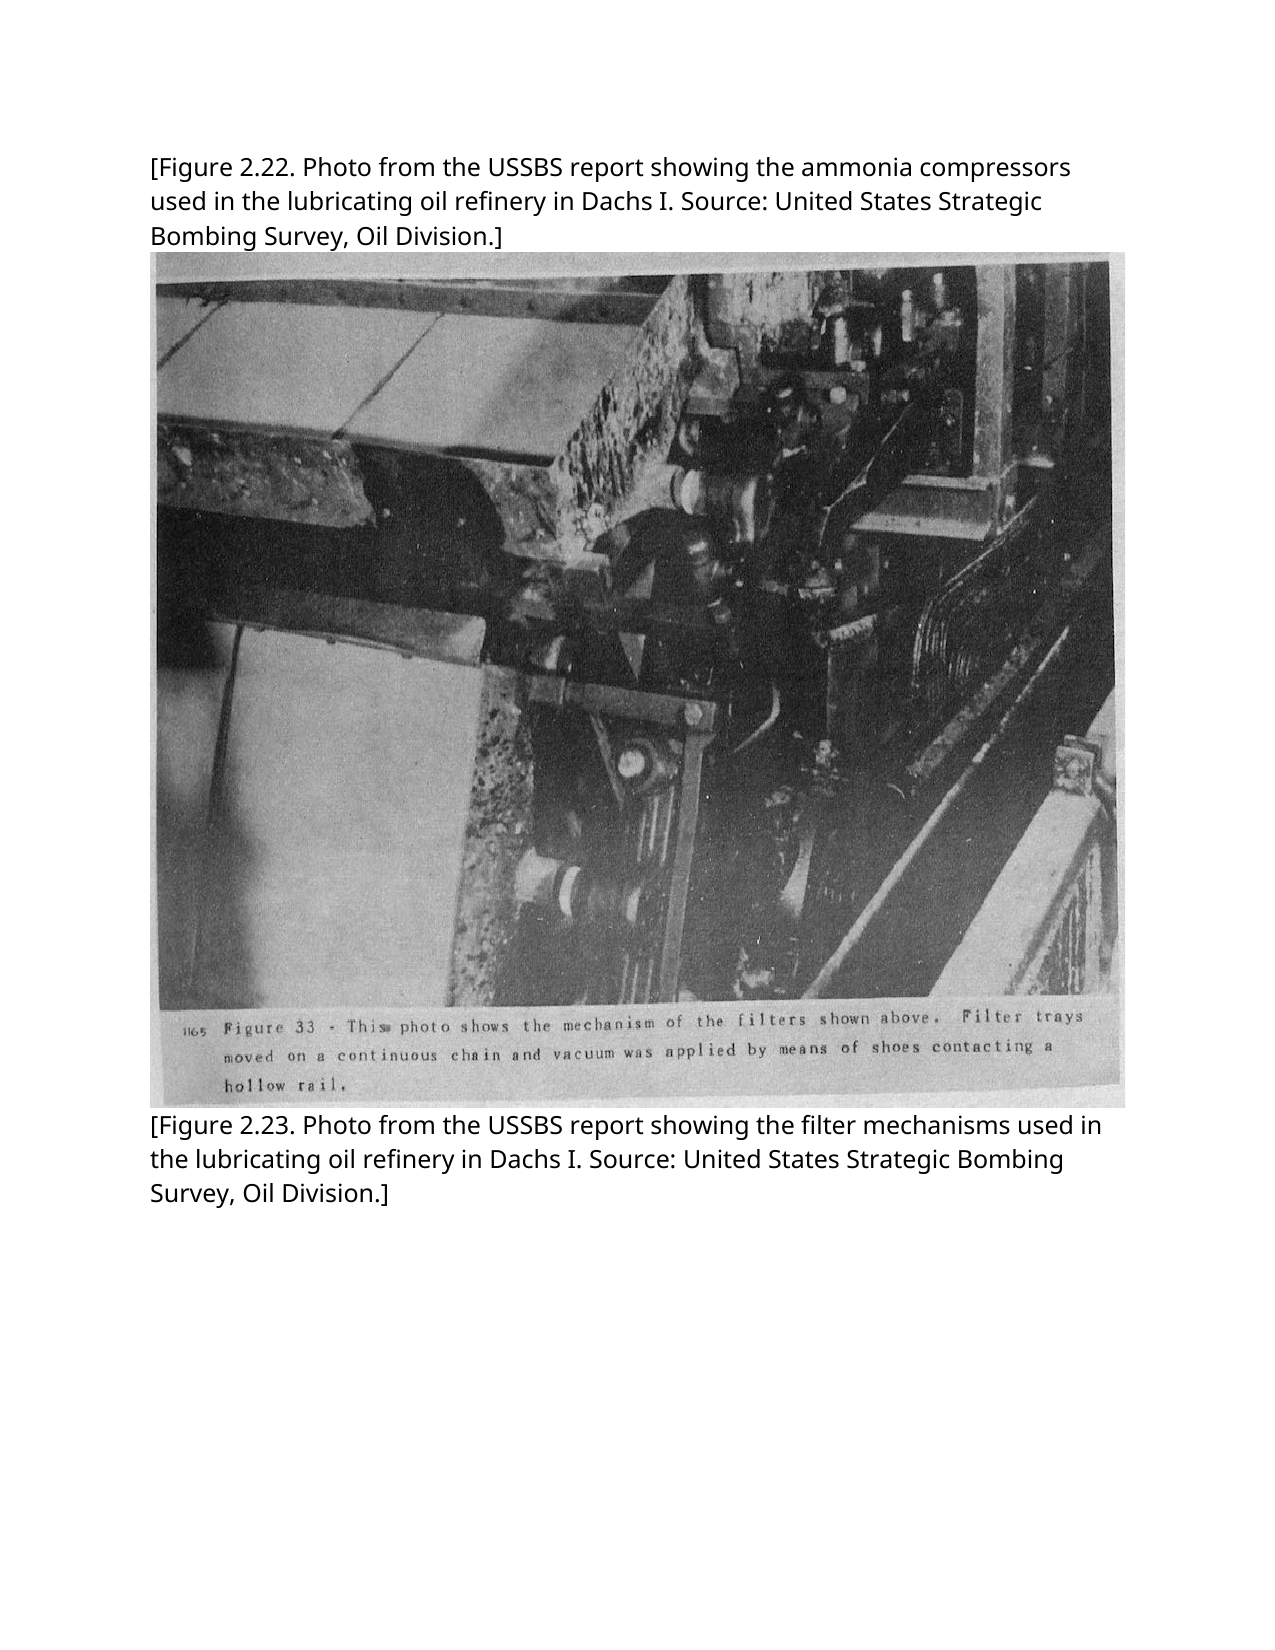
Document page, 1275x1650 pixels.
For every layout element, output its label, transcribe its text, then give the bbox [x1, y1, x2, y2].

text [Figure 2.23. Photo from the USSBS report showing the filter mechanisms used in the lubricating oil refinery in Dachs I. Source: United States Strategic Bombing Survey, Oil Division.] [150, 1108, 1125, 1210]
text [Figure 2.22. Photo from the USSBS report showing the ammonia compressors used in the lubricating oil refinery in Dachs I. Source: United States Strategic Bombing Survey, Oil Division.] [150, 150, 1125, 252]
picture [150, 252, 1125, 1108]
